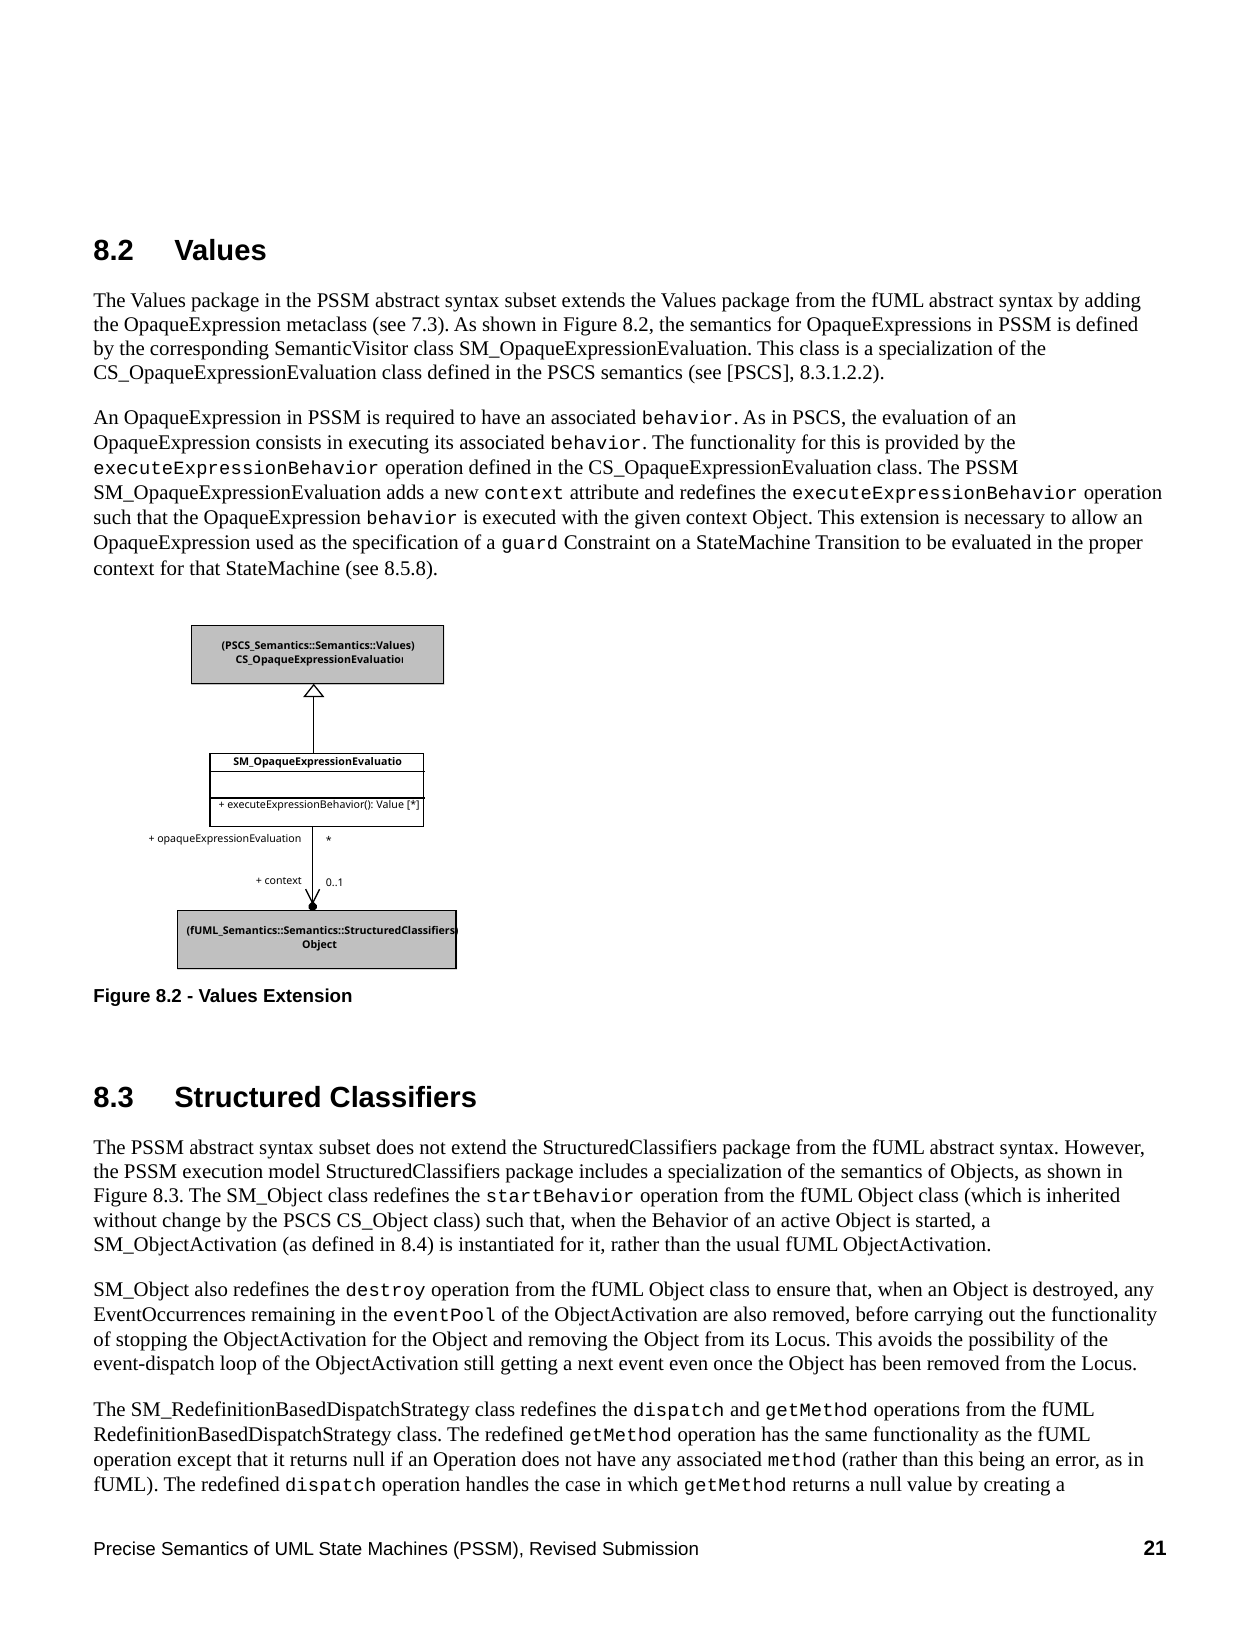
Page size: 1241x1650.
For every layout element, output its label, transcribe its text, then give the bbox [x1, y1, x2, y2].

text Figure 8.2 - Values Extension [93, 613, 495, 1007]
text The Values package in the PSSM abstract syntax subset extends the Values package from the fUML abstract syntax by adding the OpaqueExpression metaclass (see 7.3). As shown in Figure 8.2, the semantics for OpaqueExpressions in PSSM is defined by the corresponding SemanticVisitor class SM_OpaqueExpressionEvaluation. This class is a specialization of the CS_OpaqueExpressionEvaluation class defined in the PSCS semantics (see [PSCS], 8.3.1.2.2). [93, 287, 1164, 384]
subtitle Structured Classifiers [93, 1078, 1164, 1114]
subtitle Values [93, 231, 1164, 266]
text SM_Object also redefines the destroy operation from the fUML Object class to ensure that, when an Object is destroyed, any EventOccurrences remaining in the eventPool of the ObjectActivation are also removed, before carrying out the functionality of stopping the ObjectActivation for the Object and removing the Object from its Locus. This avoids the possibility of the event-dispatch loop of the ObjectActivation still getting a next event even once the Object has been removed from the Locus. [93, 1277, 1164, 1375]
text The SM_RedefinitionBasedDispatchStrategy class redefines the dispatch and getMethod operations from the fUML RedefinitionBasedDispatchStrategy class. The redefined getMethod operation has the same functionality as the fUML operation except that it returns null if an Operation does not have any associated method (rather than this being an error, as in fUML). The redefined dispatch operation handles the case in which getMethod returns a null value by creating a [93, 1396, 1164, 1497]
text An OpaqueExpression in PSSM is required to have an associated behavior. As in PSCS, the evaluation of an OpaqueExpression consists in executing its associated behavior. The functionality for this is provided by the executeExpressionBehavior operation defined in the CS_OpaqueExpressionEvaluation class. The PSSM SM_OpaqueExpressionEvaluation adds a new context attribute and redefines the executeExpressionBehavior operation such that the OpaqueExpression behavior is executed with the given context Object. This extension is necessary to allow an OpaqueExpression used as the specification of a guard Constraint on a StateMachine Transition to be evaluated in the proper context for that StateMachine (see 8.5.8). [93, 405, 1164, 579]
text The PSSM abstract syntax subset does not extend the StructuredClassifiers package from the fUML abstract syntax. However, the PSSM execution model StructuredClassifiers package includes a specialization of the semantics of Objects, as shown in Figure 8.3. The SM_Object class redefines the startBehavior operation from the fUML Object class (which is inherited without change by the PSCS CS_Object class) such that, when the Behavior of an active Object is started, a SM_ObjectActivation (as defined in 8.4) is instantiated for it, rather than the usual fUML ObjectActivation. [93, 1135, 1164, 1256]
